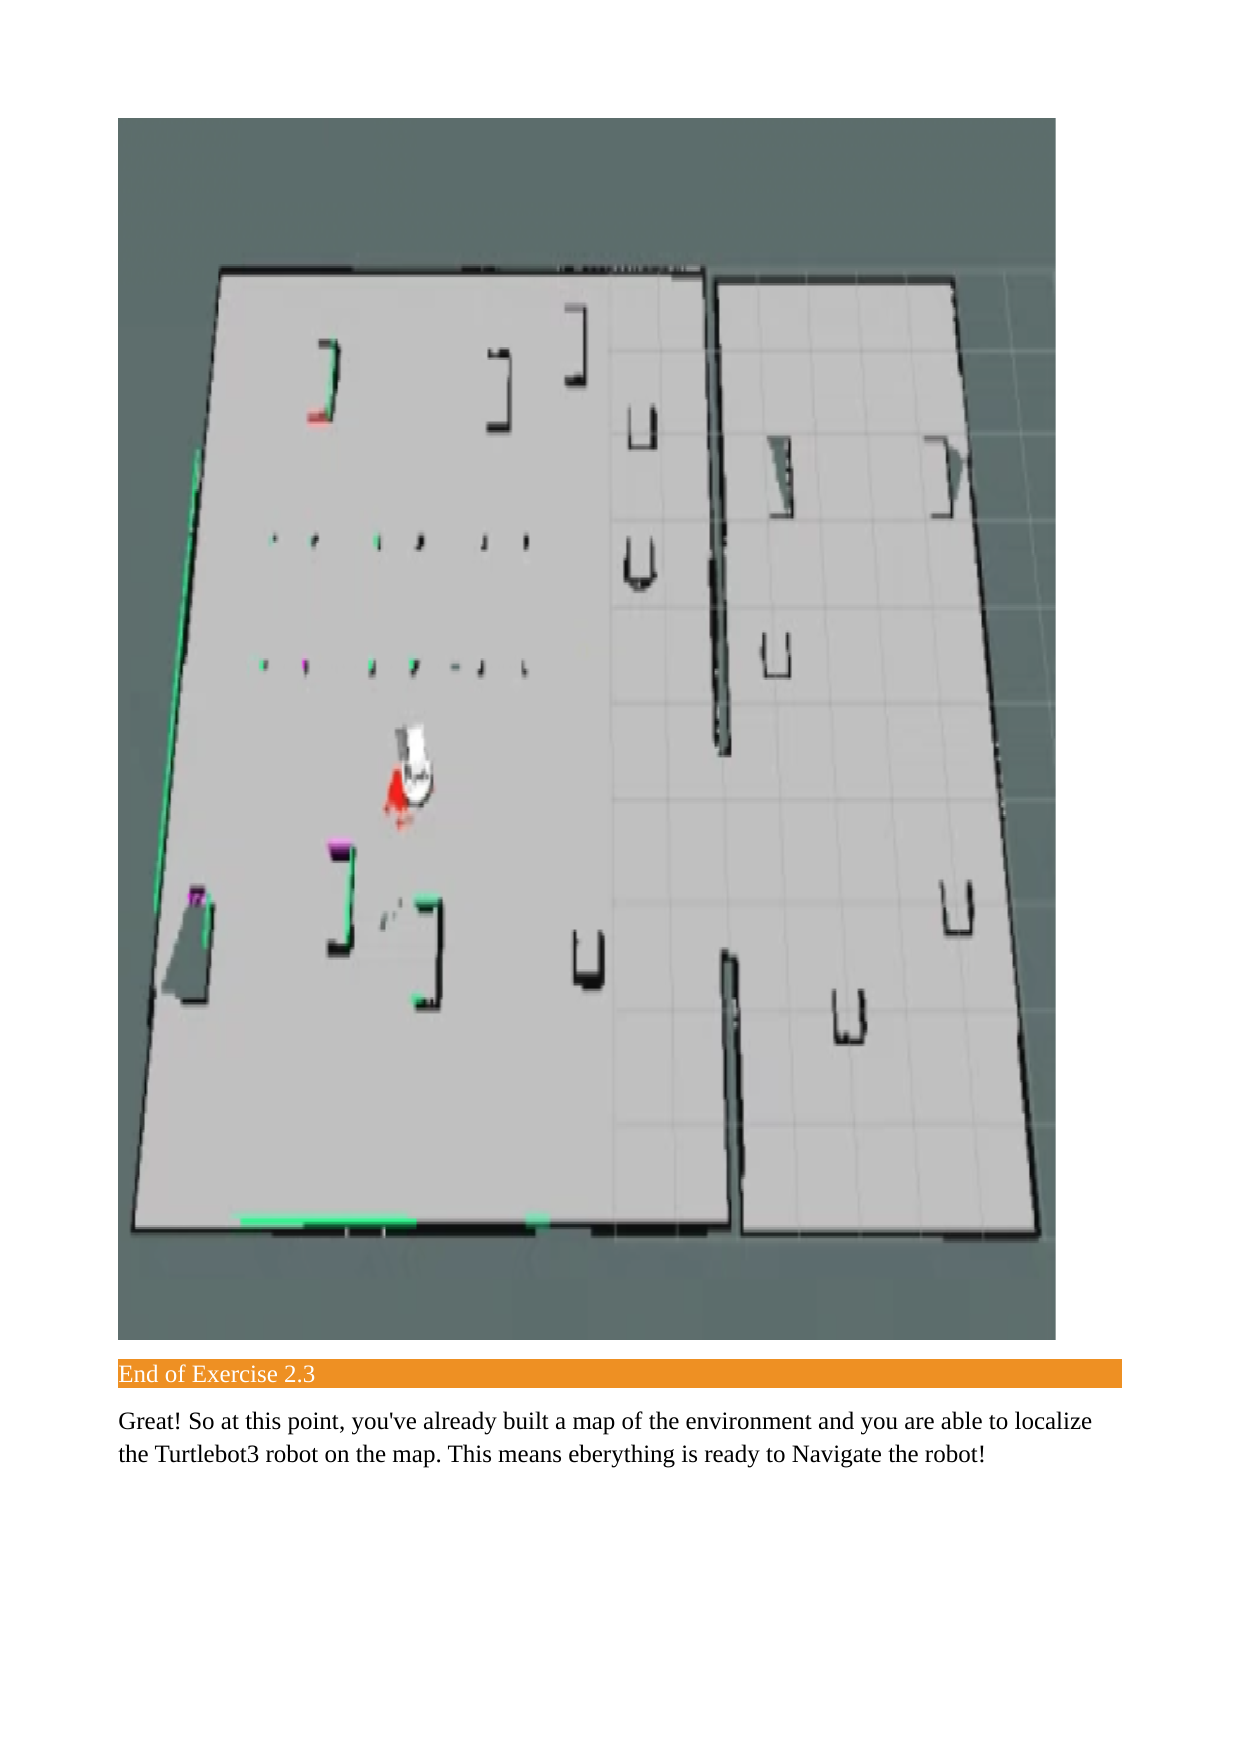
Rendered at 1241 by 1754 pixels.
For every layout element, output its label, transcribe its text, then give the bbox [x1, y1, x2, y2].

text End of Exercise 2.3 [118, 1359, 1122, 1388]
picture [118, 118, 1056, 1340]
text Great! So at this point, you've already built a map of the environment and you are able to localize the Turtlebot3 robot on the map. This means eberything is ready to Navigate the robot! [118, 1406, 1122, 1468]
